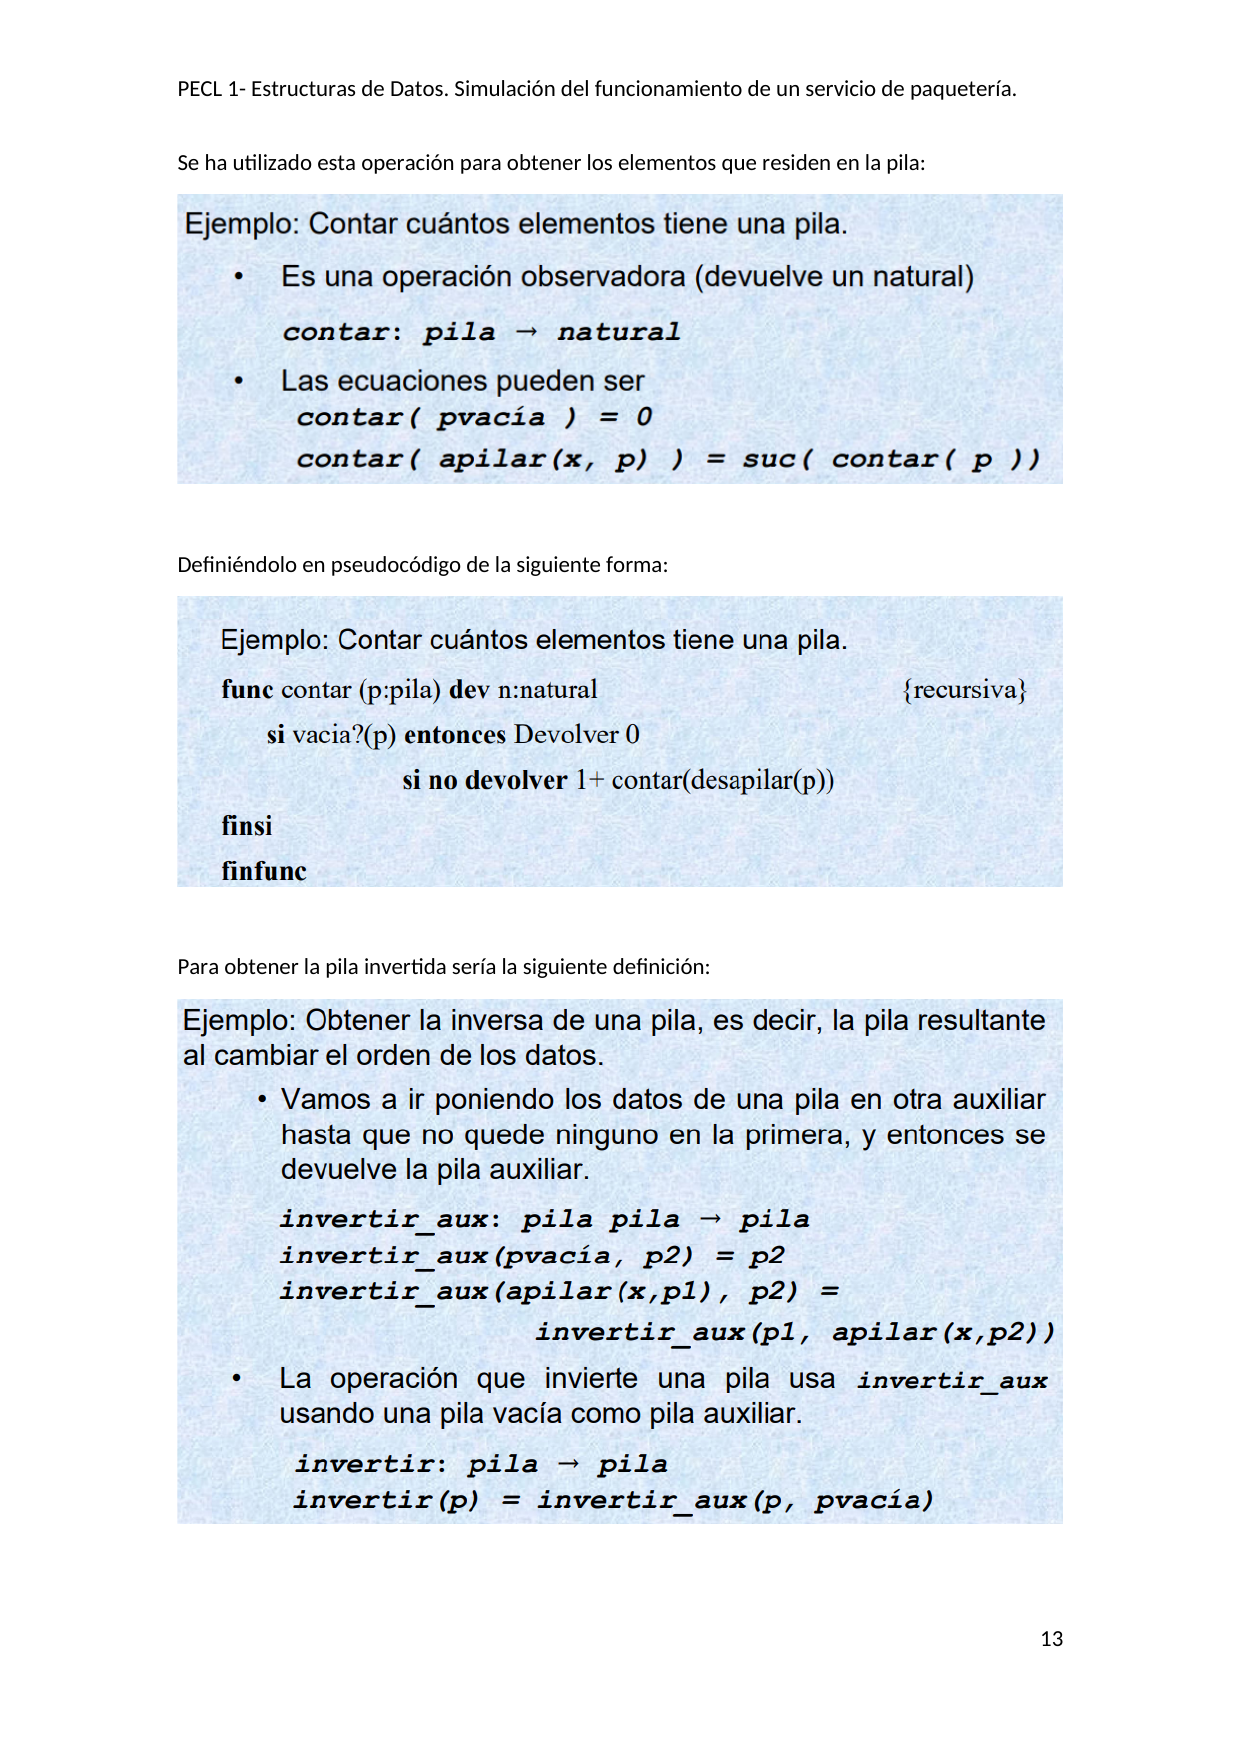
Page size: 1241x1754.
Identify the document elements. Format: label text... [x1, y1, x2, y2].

picture [177, 999, 1063, 1524]
text Para obtener la pila invertida sería la siguiente definición: [177, 952, 1063, 980]
picture [177, 596, 1063, 887]
text Se ha utilizado esta operación para obtener los elementos que residen en la pila: [177, 148, 1063, 176]
picture [177, 194, 1063, 484]
text Definiéndolo en pseudocódigo de la siguiente forma: [177, 550, 1063, 578]
